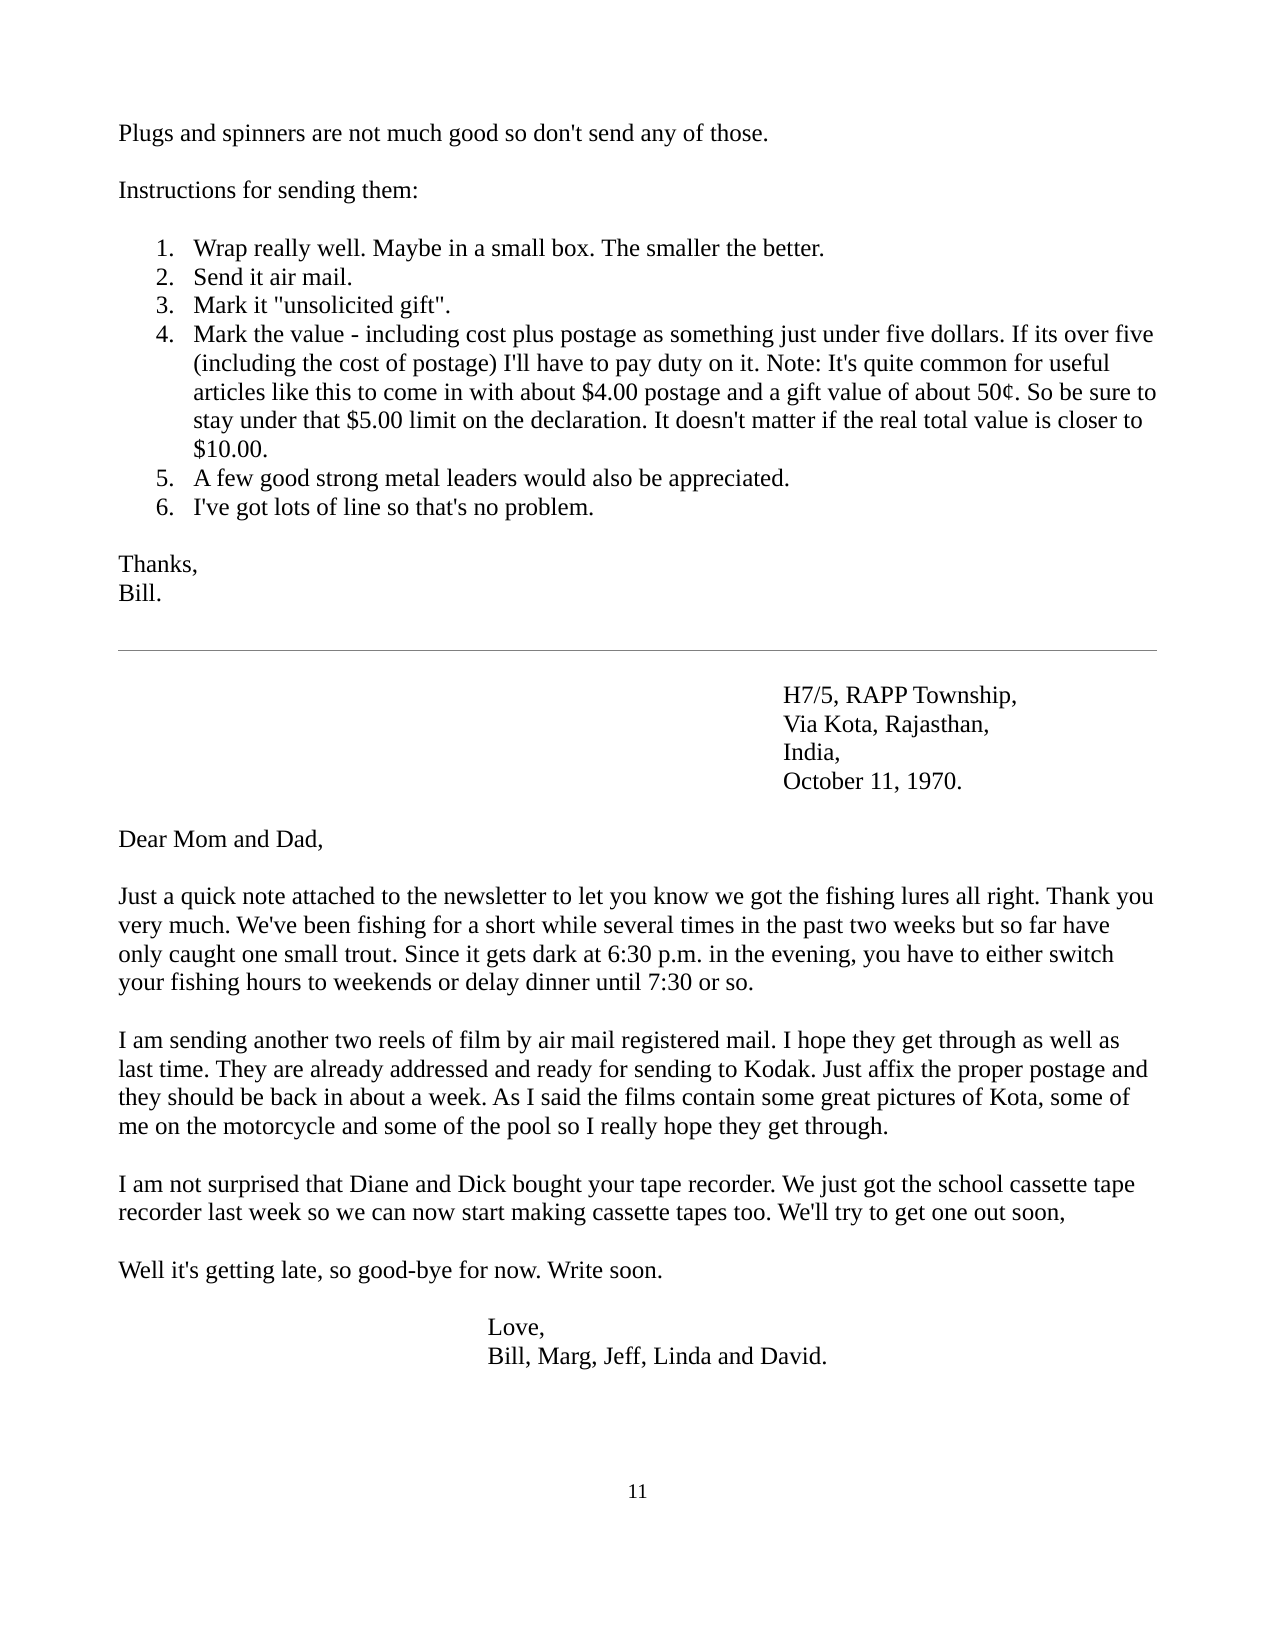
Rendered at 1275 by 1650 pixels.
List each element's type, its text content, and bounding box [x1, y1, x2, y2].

text Instructions for sending them: [118, 176, 1157, 204]
list I've got lots of line so that's no problem. [156, 492, 1157, 521]
text Love, [118, 1312, 1157, 1341]
text Dear Mom and Dad, [118, 824, 1157, 852]
text Bill. [118, 578, 1157, 607]
text Via Kota, Rajasthan, [118, 709, 1157, 737]
list A few good strong metal leaders would also be appreciated. [156, 463, 1157, 492]
list Mark the value - including cost plus postage as something just under five dollars. If its over five (including the cost of postage) I'll have to pay duty on it. Note: It's quite common for useful articles like this to come in with about $4.00 postage and a gift value of about 50¢. So be sure to stay under that $5.00 limit on the declaration. It doesn't matter if the real total value is closer to $10.00. [156, 319, 1157, 463]
text Bill, Marg, Jeff, Linda and David. [118, 1341, 1157, 1370]
list Send it air mail. [156, 262, 1157, 291]
text H7/5, RAPP Township, [118, 680, 1157, 709]
text India, [118, 737, 1157, 766]
text October 11, 1970. [118, 766, 1157, 795]
text Well it's getting late, so good-bye for now. Write soon. [118, 1255, 1157, 1284]
text Plugs and spinners are not much good so don't send any of those. [118, 118, 1157, 147]
text Thanks, [118, 549, 1157, 578]
list Mark it "unsolicited gift". [156, 291, 1157, 319]
text I am not surprised that Diane and Dick bought your tape recorder. We just got the school cassette tape recorder last week so we can now start making cassette tapes too. We'll try to get one out soon, [118, 1169, 1157, 1226]
text I am sending another two reels of film by air mail registered mail. I hope they get through as well as last time. They are already addressed and ready for sending to Kodak. Just affix the proper postage and they should be back in about a week. As I said the films contain some great pictures of Kota, some of me on the motorcycle and some of the pool so I really hope they get through. [118, 1025, 1157, 1140]
list Wrap really well. Maybe in a small box. The smaller the better. [156, 233, 1157, 262]
text Just a quick note attached to the newsletter to let you know we got the fishing lures all right. Thank you very much. We've been fishing for a short while several times in the past two weeks but so far have only caught one small trout. Since it gets dark at 6:30 p.m. in the evening, you have to either switch your fishing hours to weekends or delay dinner until 7:30 or so. [118, 881, 1157, 996]
